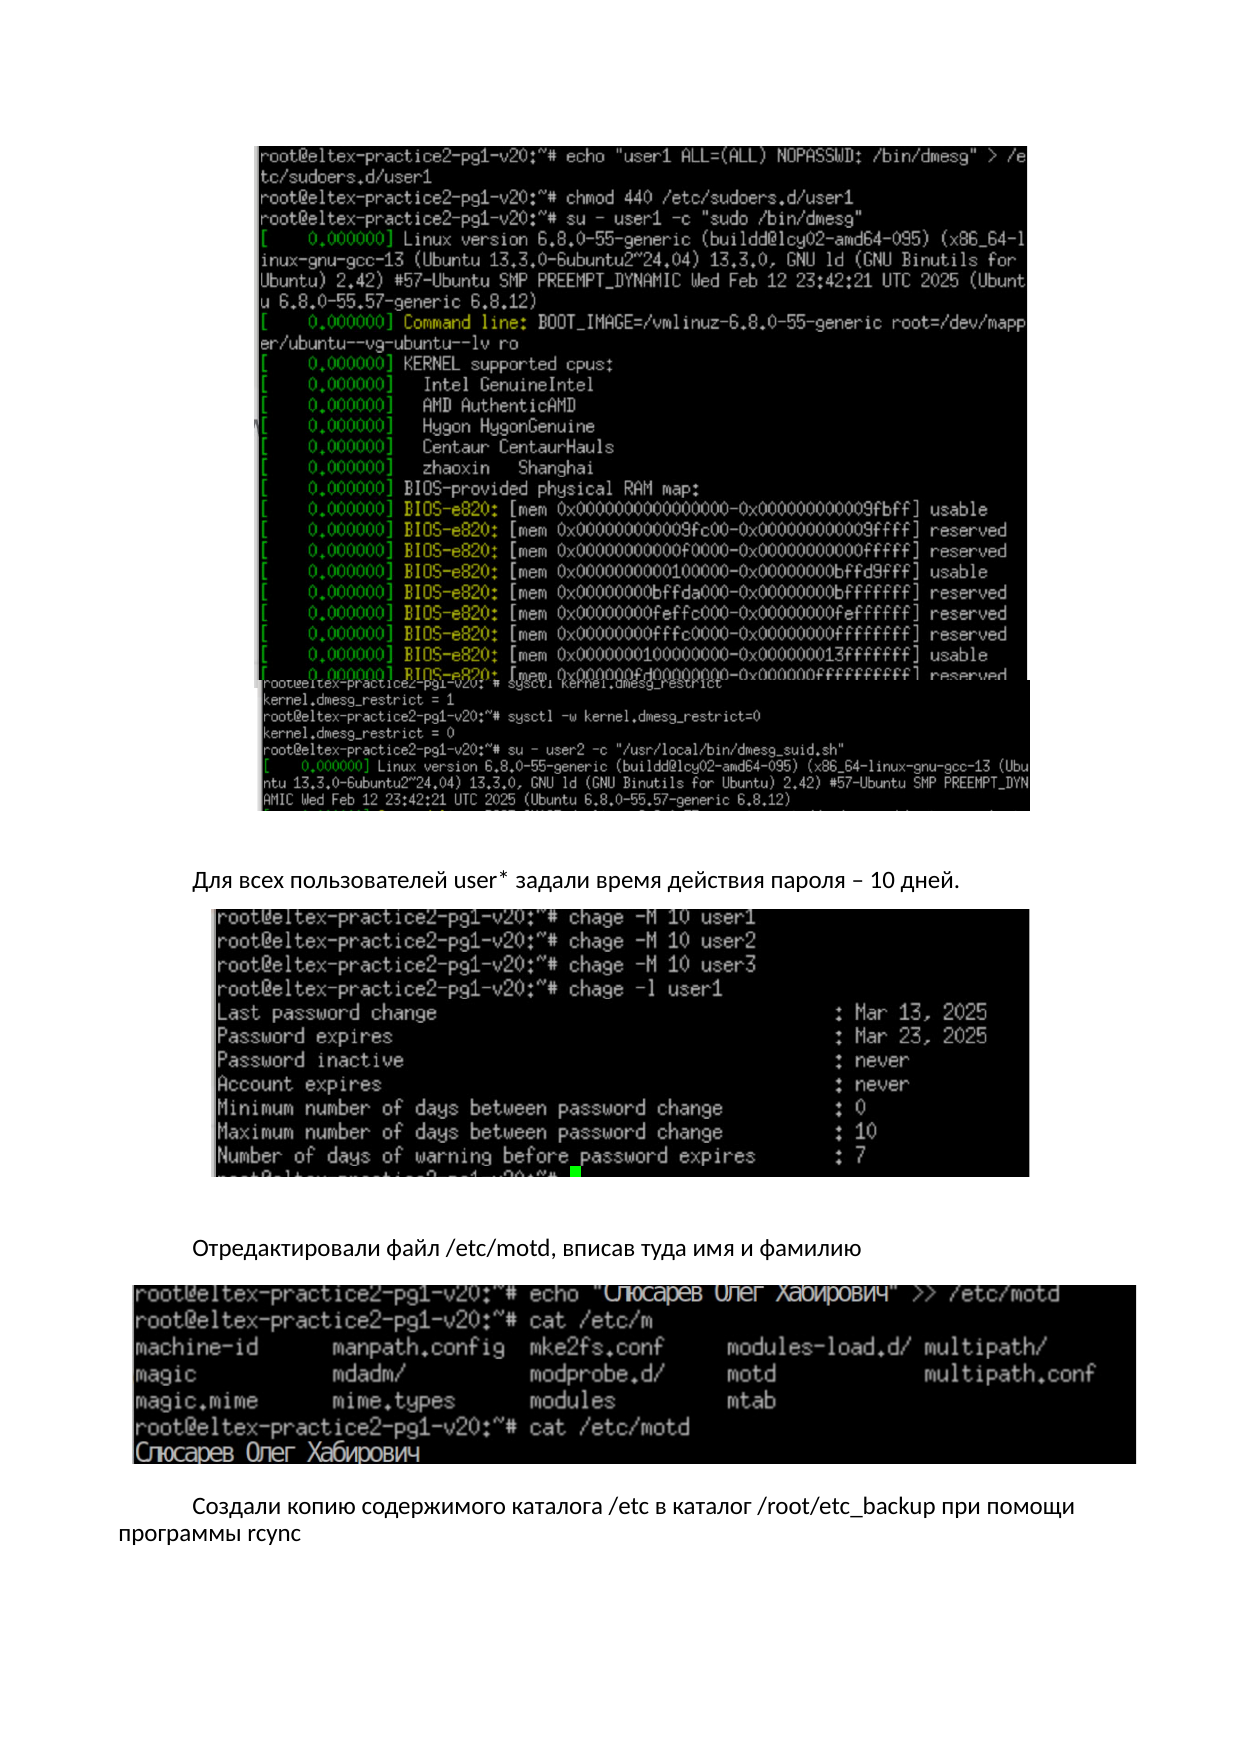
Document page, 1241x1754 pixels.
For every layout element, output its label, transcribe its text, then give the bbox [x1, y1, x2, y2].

picture [254, 146, 1030, 811]
text Для всех пользователей user* задали время действия пароля – 10 дней. [118, 867, 1122, 894]
text Отредактировали файл /etc/motd, вписав туда имя и фамилию [118, 1234, 1122, 1262]
picture [132, 1285, 1137, 1464]
picture [211, 909, 1030, 1177]
text Создали копию содержимого каталога /etc в каталог /root/etc_backup при помощи программы rcync [118, 1493, 1122, 1548]
